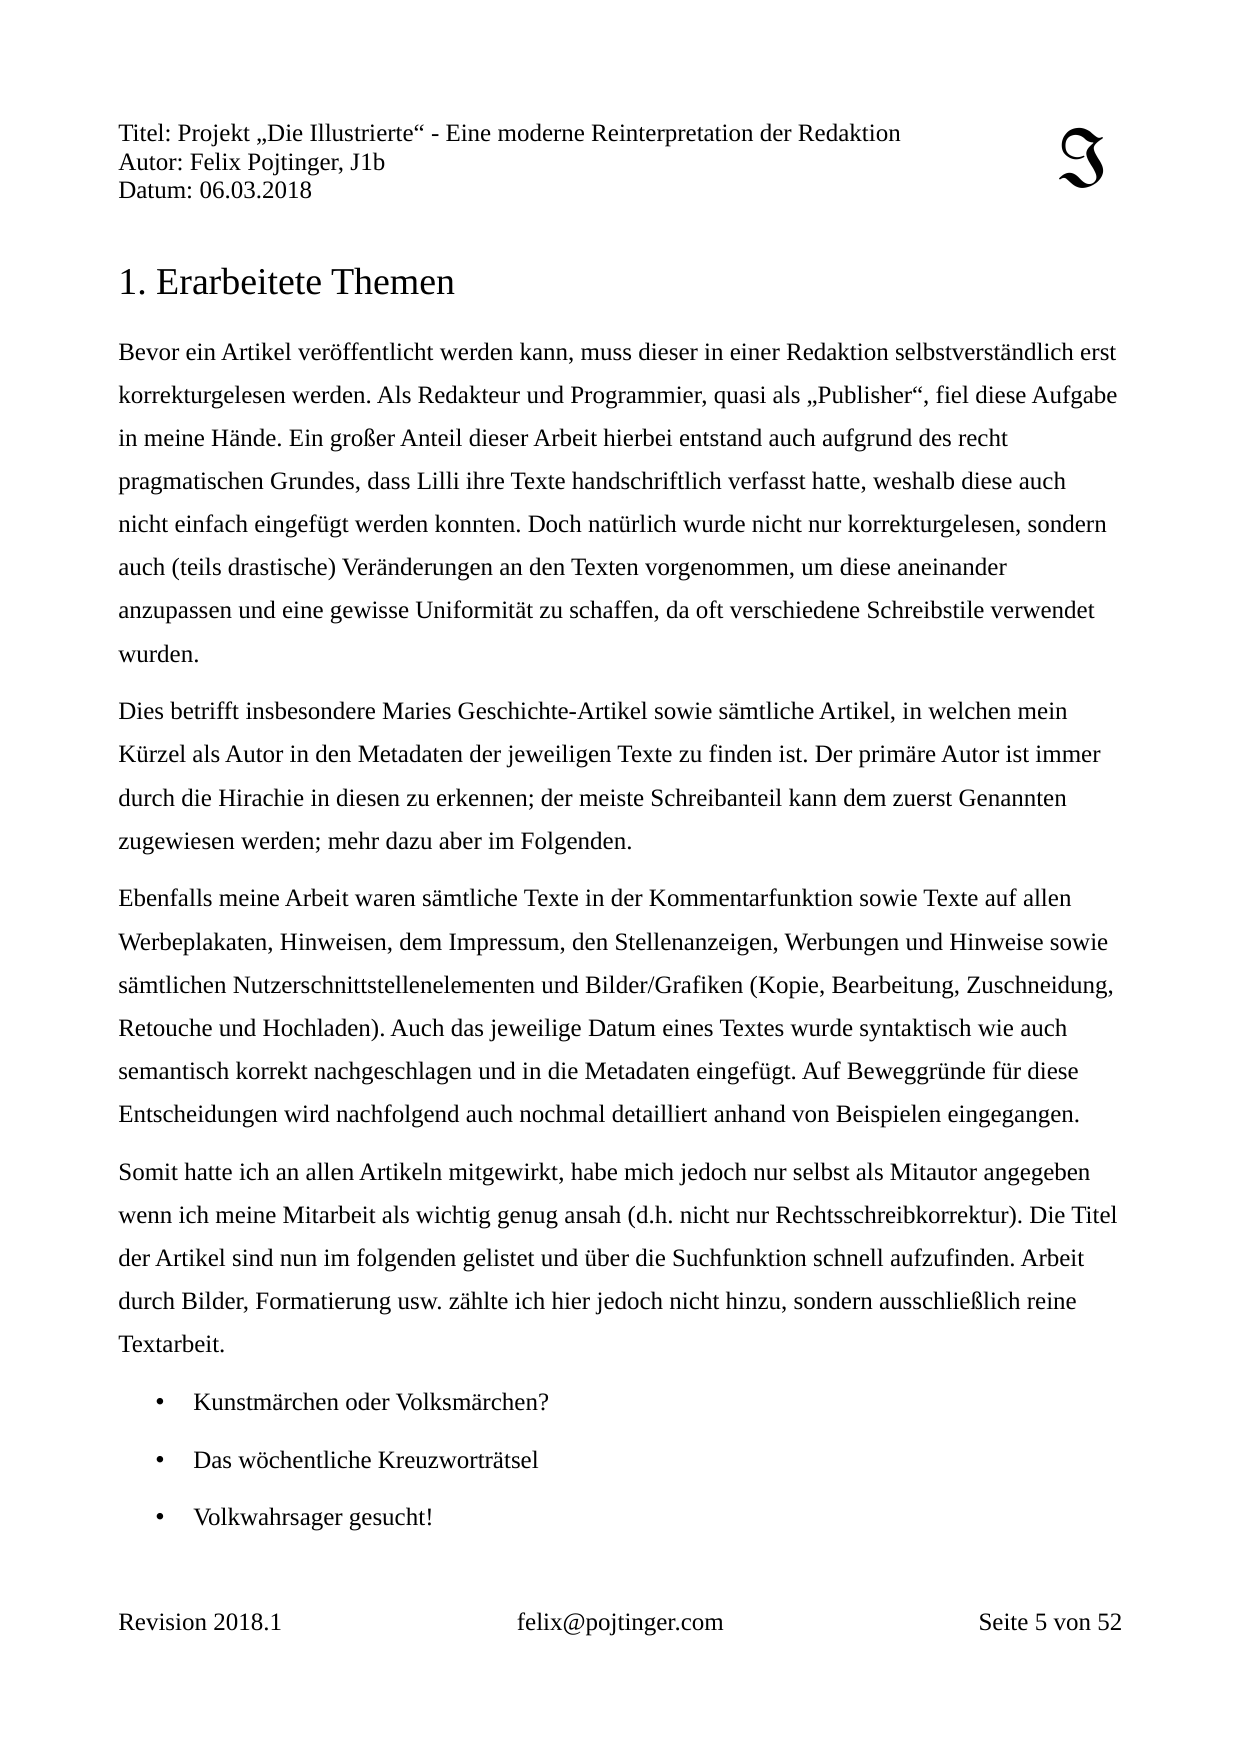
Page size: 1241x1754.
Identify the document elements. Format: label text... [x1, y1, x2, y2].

list Kunstmärchen oder Volksmärchen? [156, 1387, 1122, 1416]
text Bevor ein Artikel veröffentlicht werden kann, muss dieser in einer Redaktion selbstverständlich erst korrekturgelesen werden. Als Redakteur und Programmier, quasi als „Publisher“, fiel diese Aufgabe in meine Hände. Ein großer Anteil dieser Arbeit hierbei entstand auch aufgrund des recht pragmatischen Grundes, dass Lilli ihre Texte handschriftlich verfasst hatte, weshalb diese auch nicht einfach eingefügt werden konnten. Doch natürlich wurde nicht nur korrekturgelesen, sondern auch (teils drastische) Veränderungen an den Texten vorgenommen, um diese aneinander anzupassen und eine gewisse Uniformität zu schaffen, da oft verschiedene Schreibstile verwendet wurden. [118, 337, 1122, 667]
subtitle 1. Erarbeitete Themen [118, 259, 1122, 302]
text Ebenfalls meine Arbeit waren sämtliche Texte in der Kommentarfunktion sowie Texte auf allen Werbeplakaten, Hinweisen, dem Impressum, den Stellenanzeigen, Werbungen und Hinweise sowie sämtlichen Nutzerschnittstellenelementen und Bilder/Grafiken (Kopie, Bearbeitung, Zuschneidung, Retouche und Hochladen). Auch das jeweilige Datum eines Textes wurde syntaktisch wie auch semantisch korrekt nachgeschlagen und in die Metadaten eingefügt. Auf Beweggründe für diese Entscheidungen wird nachfolgend auch nochmal detailliert anhand von Beispielen eingegangen. [118, 883, 1122, 1128]
list Volkwahrsager gesucht! [156, 1502, 1122, 1531]
text Dies betrifft insbesondere Maries Geschichte-Artikel sowie sämtliche Artikel, in welchen mein Kürzel als Autor in den Metadaten der jeweiligen Texte zu finden ist. Der primäre Autor ist immer durch die Hirachie in diesen zu erkennen; der meiste Schreibanteil kann dem zuerst Genannten zugewiesen werden; mehr dazu aber im Folgenden. [118, 696, 1122, 854]
text Somit hatte ich an allen Artikeln mitgewirkt, habe mich jedoch nur selbst als Mitautor angegeben wenn ich meine Mitarbeit als wichtig genug ansah (d.h. nicht nur Rechtsschreibkorrektur). Die Titel der Artikel sind nun im folgenden gelistet und über die Suchfunktion schnell aufzufinden. Arbeit durch Bilder, Formatierung usw. zählte ich hier jedoch nicht hinzu, sondern ausschließlich reine Textarbeit. [118, 1157, 1122, 1358]
list Das wöchentliche Kreuzworträtsel [156, 1445, 1122, 1473]
picture [1046, 120, 1120, 194]
